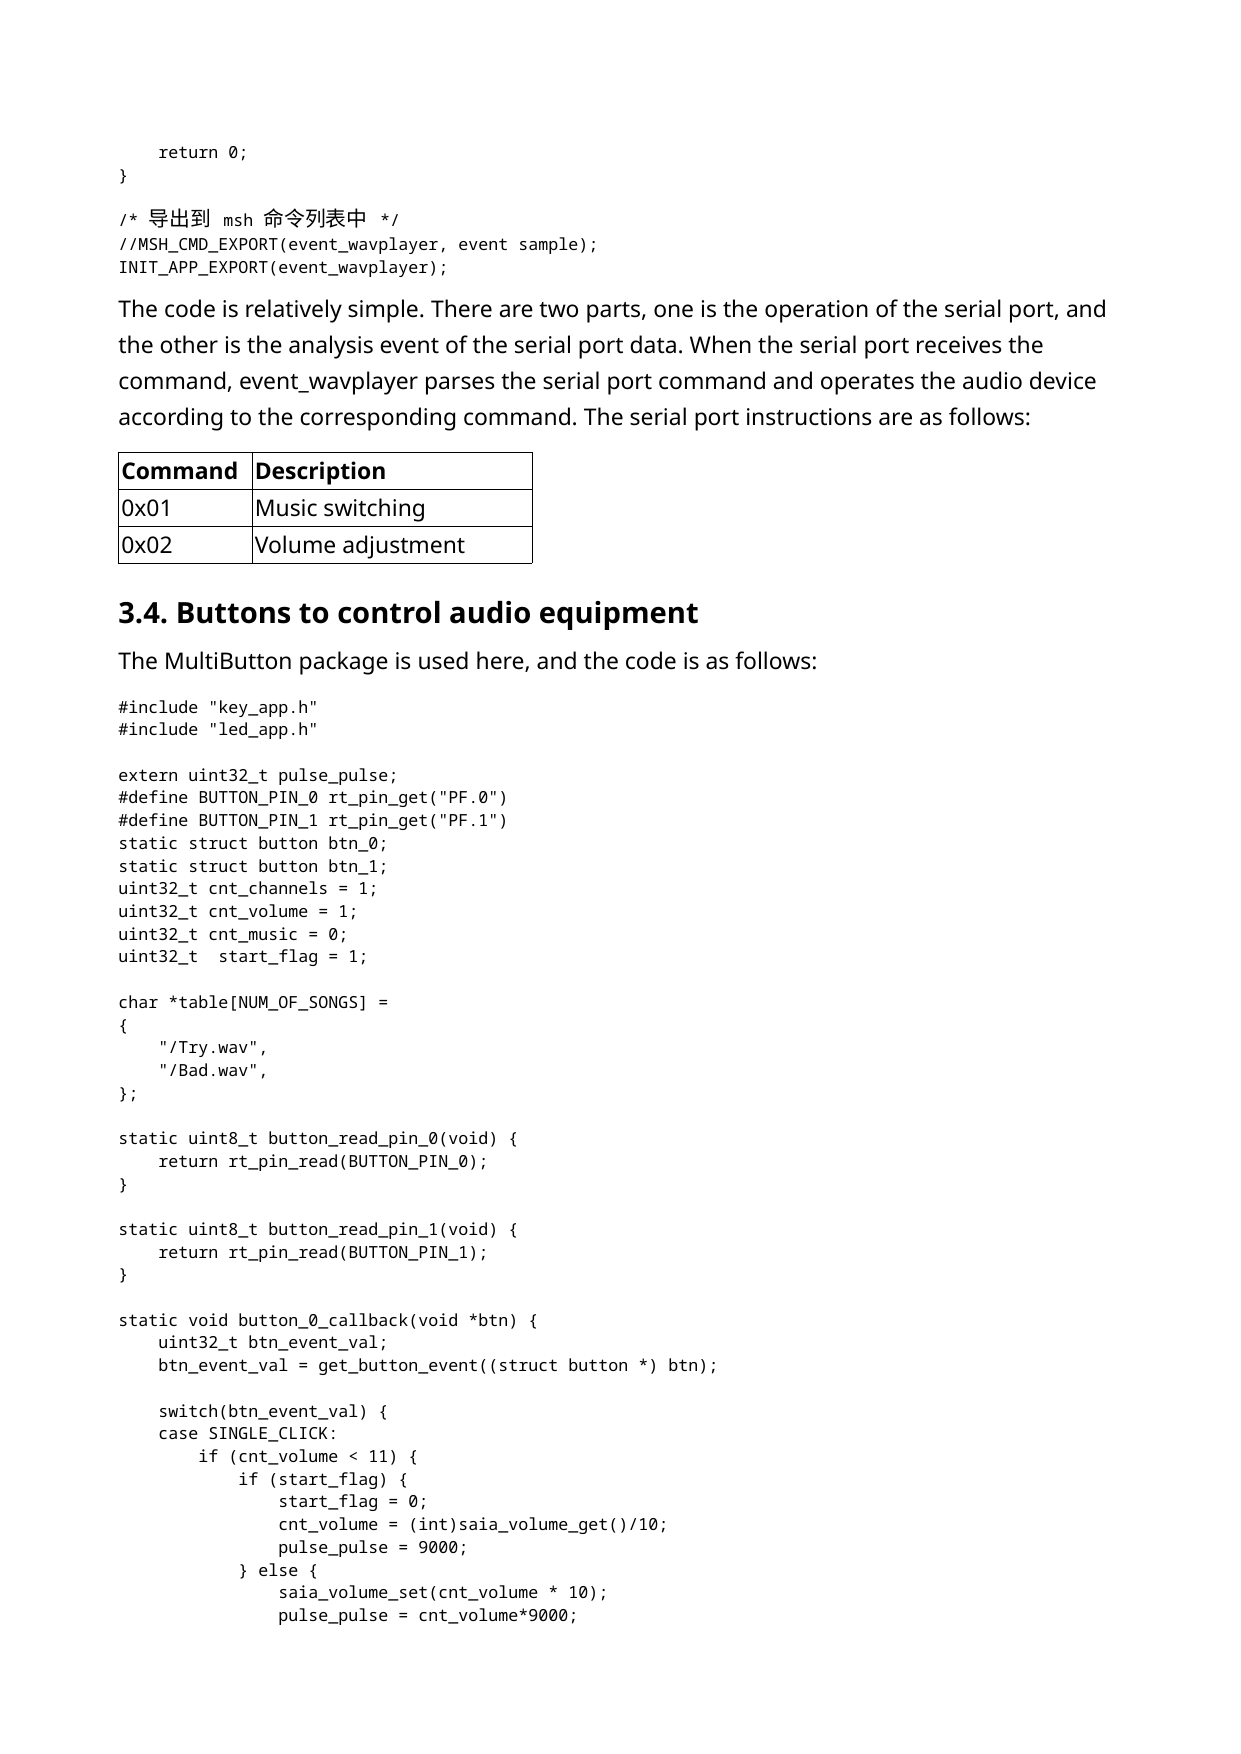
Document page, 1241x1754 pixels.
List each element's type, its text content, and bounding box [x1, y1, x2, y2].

text } [118, 1263, 1122, 1286]
text return 0; [118, 141, 1122, 163]
text uint32_t cnt_channels = 1; [118, 877, 1122, 900]
table_header Command [119, 453, 252, 489]
text saia_volume_set(cnt_volume * 10); [118, 1581, 1122, 1604]
text if (cnt_volume < 11) { [118, 1445, 1122, 1467]
table_cell 0x01 [119, 490, 252, 526]
text The MultiButton package is used here, and the code is as follows: [118, 645, 1122, 676]
text //MSH_CMD_EXPORT(event_wavplayer, event sample); [118, 233, 1122, 256]
text uint32_t cnt_volume = 1; [118, 900, 1122, 922]
text #include "key_app.h" [118, 695, 1122, 718]
text static struct button btn_0; [118, 832, 1122, 854]
text return rt_pin_read(BUTTON_PIN_0); [118, 1149, 1122, 1172]
text INIT_APP_EXPORT(event_wavplayer); [118, 256, 1122, 278]
text pulse_pulse = 9000; [118, 1536, 1122, 1558]
table_cell 0x02 [119, 527, 252, 563]
table_cell Music switching [253, 490, 532, 526]
text uint32_t btn_event_val; [118, 1331, 1122, 1354]
text } [118, 1172, 1122, 1195]
text char *table[NUM_OF_SONGS] = [118, 991, 1122, 1013]
text cnt_volume = (int)saia_volume_get()/10; [118, 1513, 1122, 1536]
text } [118, 163, 1122, 186]
text "/Bad.wav", [118, 1059, 1122, 1081]
text "/Try.wav", [118, 1036, 1122, 1059]
text uint32_t cnt_music = 0; [118, 922, 1122, 945]
text pulse_pulse = cnt_volume*9000; [118, 1604, 1122, 1626]
subtitle 3.4. Buttons to control audio equipment [118, 593, 1122, 632]
text static struct button btn_1; [118, 854, 1122, 877]
text #define BUTTON_PIN_0 rt_pin_get("PF.0") [118, 786, 1122, 809]
text }; [118, 1081, 1122, 1104]
table_cell Volume adjustment [253, 527, 532, 563]
text /* 导出到 msh 命令列表中 */ [118, 209, 1122, 233]
text start_flag = 0; [118, 1490, 1122, 1513]
text static uint8_t button_read_pin_1(void) { [118, 1218, 1122, 1240]
text switch(btn_event_val) { [118, 1399, 1122, 1422]
text #define BUTTON_PIN_1 rt_pin_get("PF.1") [118, 809, 1122, 832]
text } else { [118, 1558, 1122, 1581]
text { [118, 1013, 1122, 1036]
text btn_event_val = get_button_event((struct button *) btn); [118, 1354, 1122, 1377]
text if (start_flag) { [118, 1467, 1122, 1490]
text The code is relatively simple. There are two parts, one is the operation of the serial port, and the other is the analysis event of the serial port data. When the serial port receives the command, event_wavplayer parses the serial port command and operates the audio device according to the corresponding command. The serial port instructions are as follows: [118, 293, 1122, 432]
text uint32_t start_flag = 1; [118, 945, 1122, 968]
text #include "led_app.h" [118, 718, 1122, 741]
text static uint8_t button_read_pin_0(void) { [118, 1127, 1122, 1149]
text static void button_0_callback(void *btn) { [118, 1308, 1122, 1331]
text extern uint32_t pulse_pulse; [118, 763, 1122, 786]
table_header Description [253, 453, 532, 489]
text return rt_pin_read(BUTTON_PIN_1); [118, 1240, 1122, 1263]
text case SINGLE_CLICK: [118, 1422, 1122, 1445]
